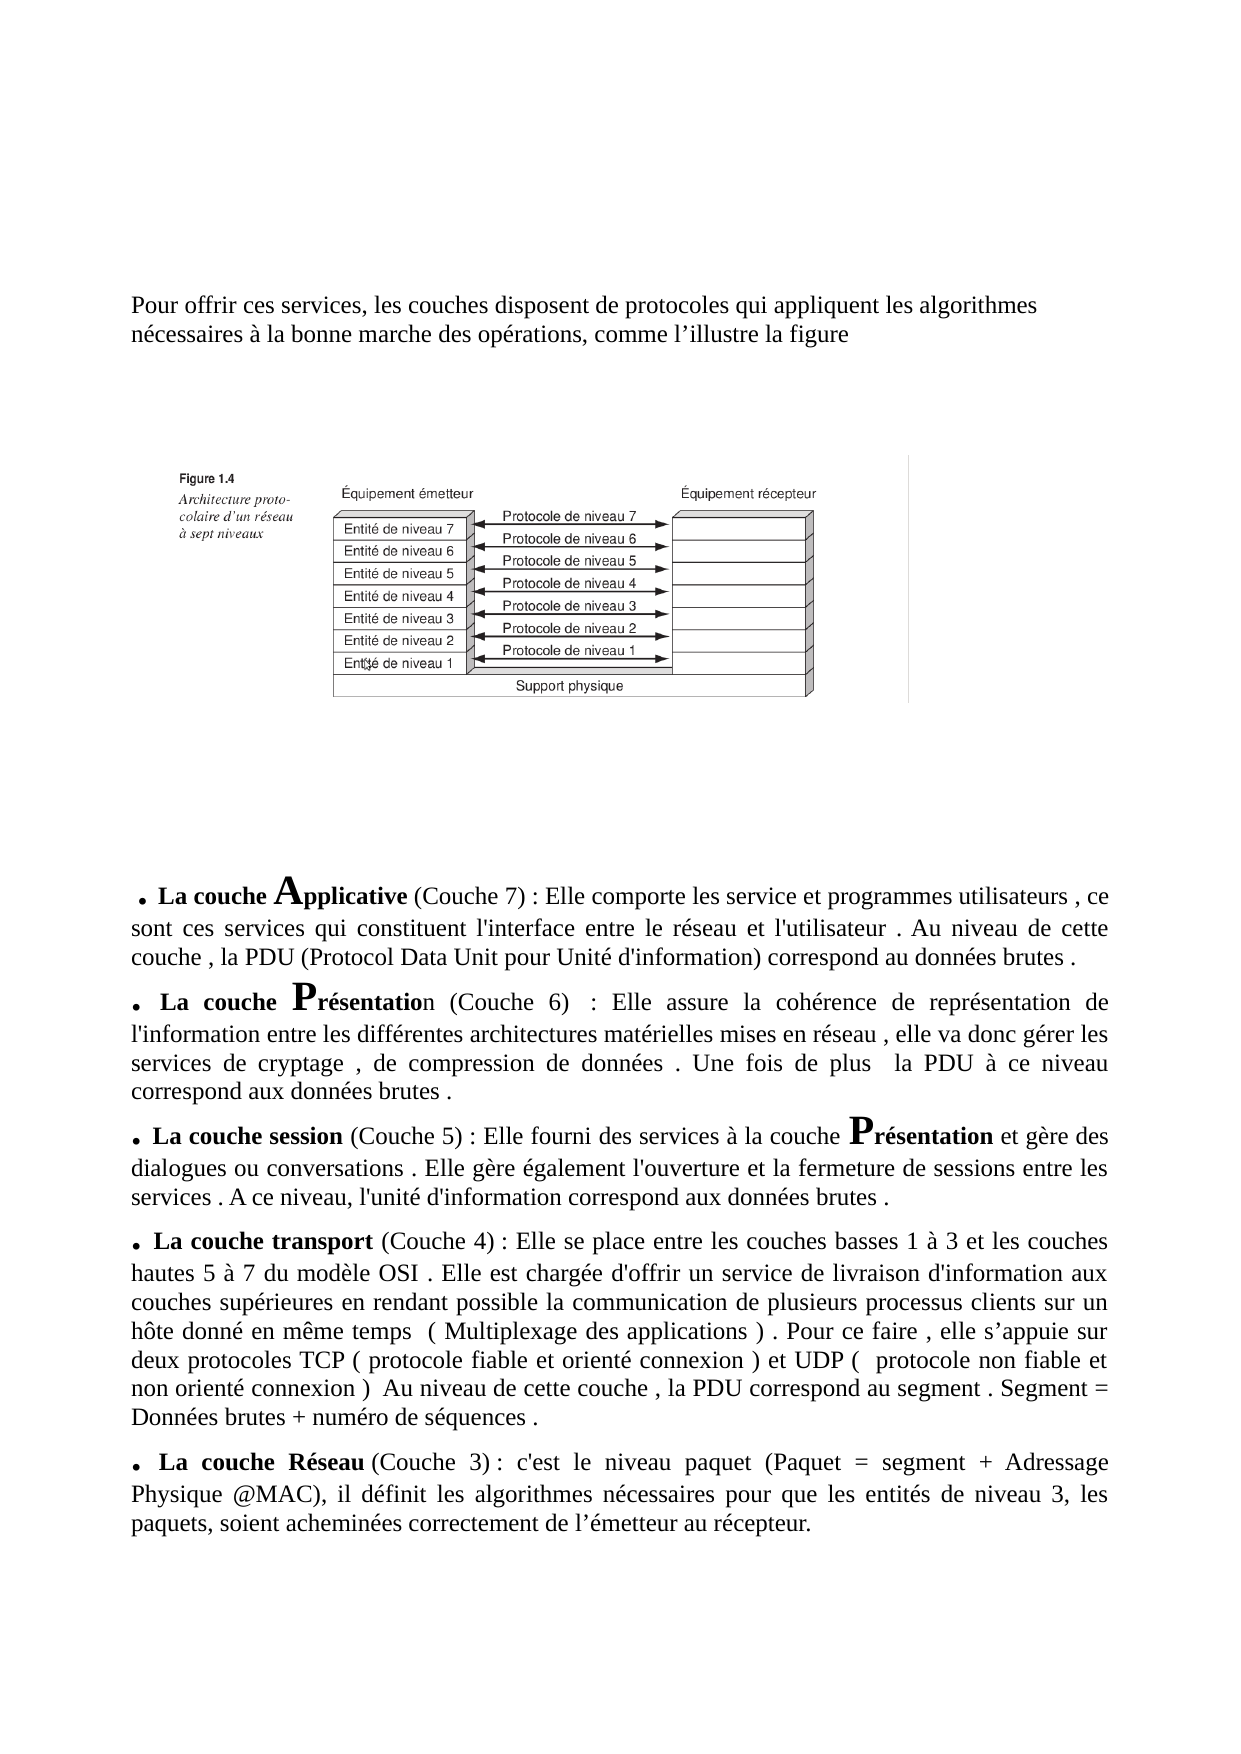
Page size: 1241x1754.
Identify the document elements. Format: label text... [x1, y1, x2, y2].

text Pour offrir ces services, les couches disposent de protocoles qui appliquent les algorithmes [131, 291, 1109, 319]
text . La couche Présentation (Couche 6) : Elle assure la cohérence de représentation de l'information entre les différentes architectures matérielles mises en réseau , elle va donc gérer les services de cryptage , de compression de données . Une fois de plus la PDU à ce niveau correspond aux données brutes . [131, 971, 1109, 1105]
text . La couche session (Couche 5) : Elle fourni des services à la couche Présentation et gère des dialogues ou conversations . Elle gère également l'ouverture et la fermeture de sessions entre les services . A ce niveau, l'unité d'information correspond aux données brutes . [131, 1105, 1109, 1211]
text nécessaires à la bonne marche des opérations, comme l’illustre la figure [131, 319, 1109, 348]
text . La couche Réseau (Couche 3) : c'est le niveau paquet (Paquet = segment + Adressage Physique @MAC), il définit les algorithmes nécessaires pour que les entités de niveau 3, les paquets, soient acheminées correctement de l’émetteur au récepteur. [131, 1431, 1109, 1536]
picture [177, 455, 909, 703]
text . La couche Applicative (Couche 7) : Elle comporte les service et programmes utilisateurs , ce sont ces services qui constituent l'interface entre le réseau et l'utilisateur . Au niveau de cette couche , la PDU (Protocol Data Unit pour Unité d'information) correspond au données brutes . [131, 866, 1109, 971]
text . La couche transport (Couche 4) : Elle se place entre les couches basses 1 à 3 et les couches hautes 5 à 7 du modèle OSI . Elle est chargée d'offrir un service de livraison d'information aux couches supérieures en rendant possible la communication de plusieurs processus clients sur un hôte donné en même temps ( Multiplexage des applications ) . Pour ce faire , elle s’appuie sur deux protocoles TCP ( protocole fiable et orienté connexion ) et UDP ( protocole non fiable et non orienté connexion ) Au niveau de cette couche , la PDU correspond au segment . Segment = Données brutes + numéro de séquences . [131, 1211, 1109, 1431]
